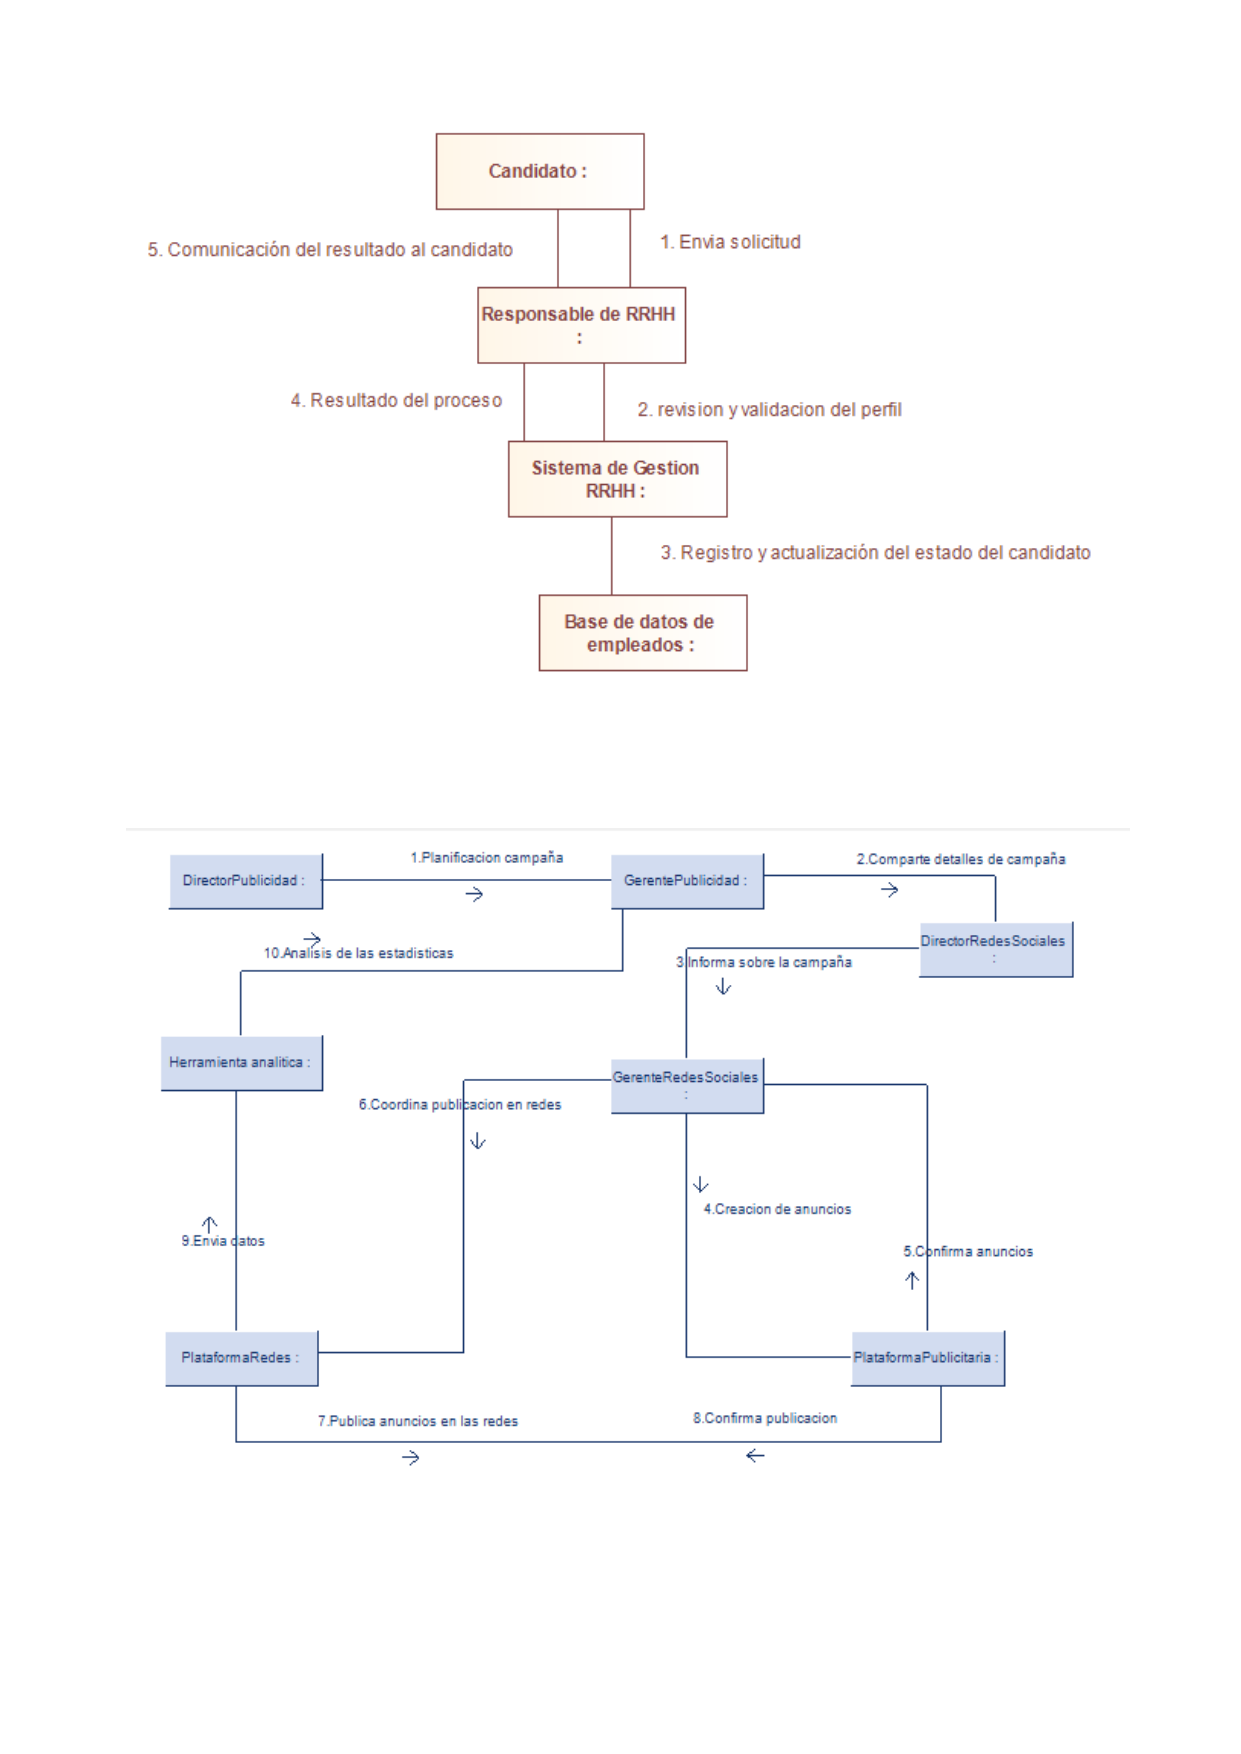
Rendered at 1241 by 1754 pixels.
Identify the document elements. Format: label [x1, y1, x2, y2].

picture [126, 828, 1130, 1499]
picture [118, 118, 1123, 687]
